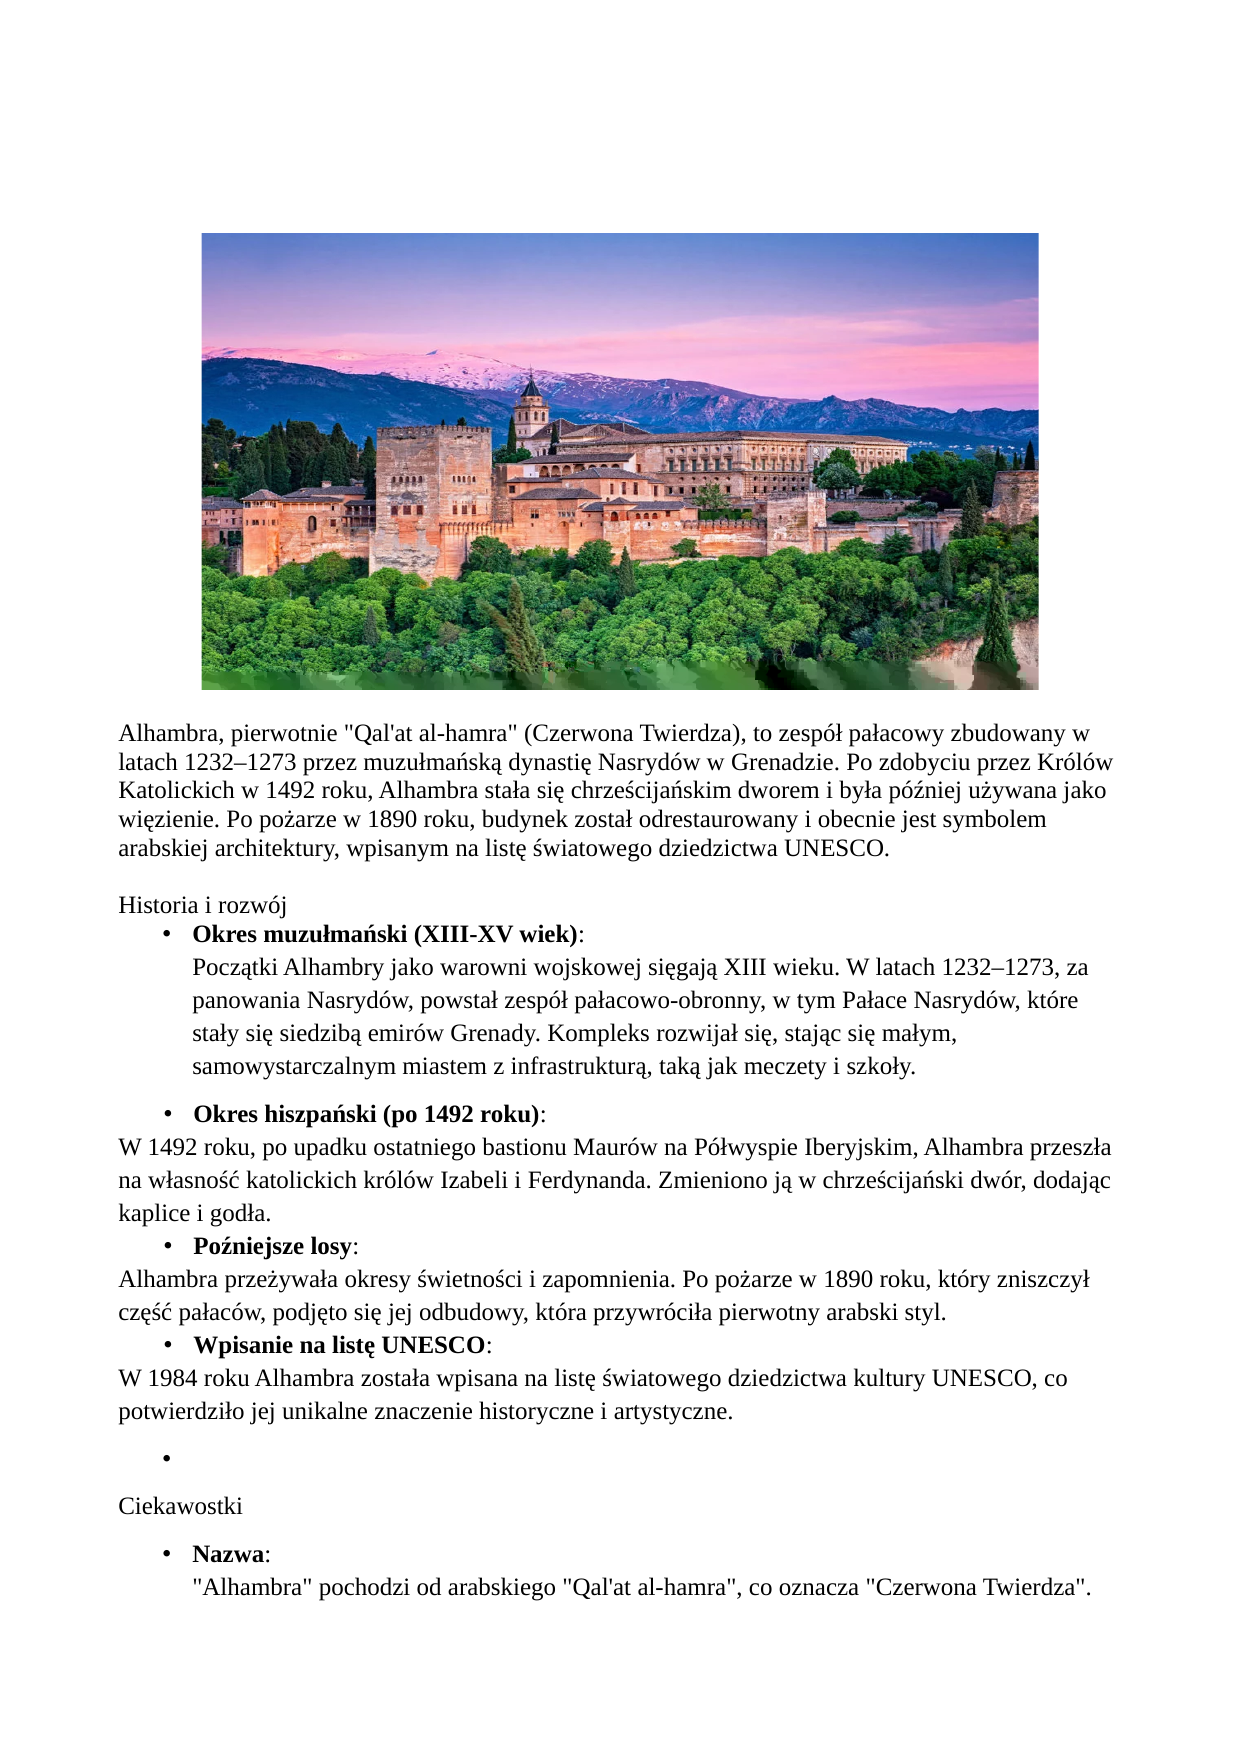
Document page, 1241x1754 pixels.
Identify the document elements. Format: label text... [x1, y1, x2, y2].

list Okres muzułmański (XIII-XV wiek): [162, 919, 1122, 948]
list "Alhambra" pochodzi od arabskiego "Qal'at al-hamra", co oznacza "Czerwona Twierdza". [162, 1572, 1122, 1601]
text Historia i rozwój [118, 890, 1122, 919]
picture [201, 233, 1039, 690]
text W 1492 roku, po upadku ostatniego bastionu Maurów na Półwyspie Iberyjskim, Alhambra przeszła na własność katolickich królów Izabeli i Ferdynanda. Zmieniono ją w chrześcijański dwór, dodając kaplice i godła. [118, 1132, 1122, 1227]
text W 1984 roku Alhambra została wpisana na listę światowego dziedzictwa kultury UNESCO, co potwierdziło jej unikalne znaczenie historyczne i artystyczne. [118, 1363, 1122, 1425]
text Alhambra przeżywała okresy świetności i zapomnienia. Po pożarze w 1890 roku, który zniszczył część pałaców, podjęto się jej odbudowy, która przywróciła pierwotny arabski styl. [118, 1264, 1122, 1326]
list Okres hiszpański (po 1492 roku): [164, 1099, 1122, 1128]
list Nazwa: [162, 1539, 1122, 1568]
text Alhambra, pierwotnie "Qal'at al-hamra" (Czerwona Twierdza), to zespół pałacowy zbudowany w latach 1232–1273 przez muzułmańską dynastię Nasrydów w Grenadzie. Po zdobyciu przez Królów Katolickich w 1492 roku, Alhambra stała się chrześcijańskim dworem i była później używana jako więzienie. Po pożarze w 1890 roku, budynek został odrestaurowany i obecnie jest symbolem arabskiej architektury, wpisanym na listę światowego dziedzictwa UNESCO. [118, 718, 1122, 862]
list Początki Alhambry jako warowni wojskowej sięgają XIII wieku. W latach 1232–1273, za panowania Nasrydów, powstał zespół pałacowo-obronny, w tym Pałace Nasrydów, które stały się siedzibą emirów Grenady. Kompleks rozwijał się, stając się małym, samowystarczalnym miastem z infrastrukturą, taką jak meczety i szkoły. [162, 952, 1122, 1080]
text Ciekawostki [118, 1491, 1122, 1520]
list Wpisanie na listę UNESCO: [164, 1330, 1122, 1359]
list Poźniejsze losy: [164, 1231, 1122, 1260]
